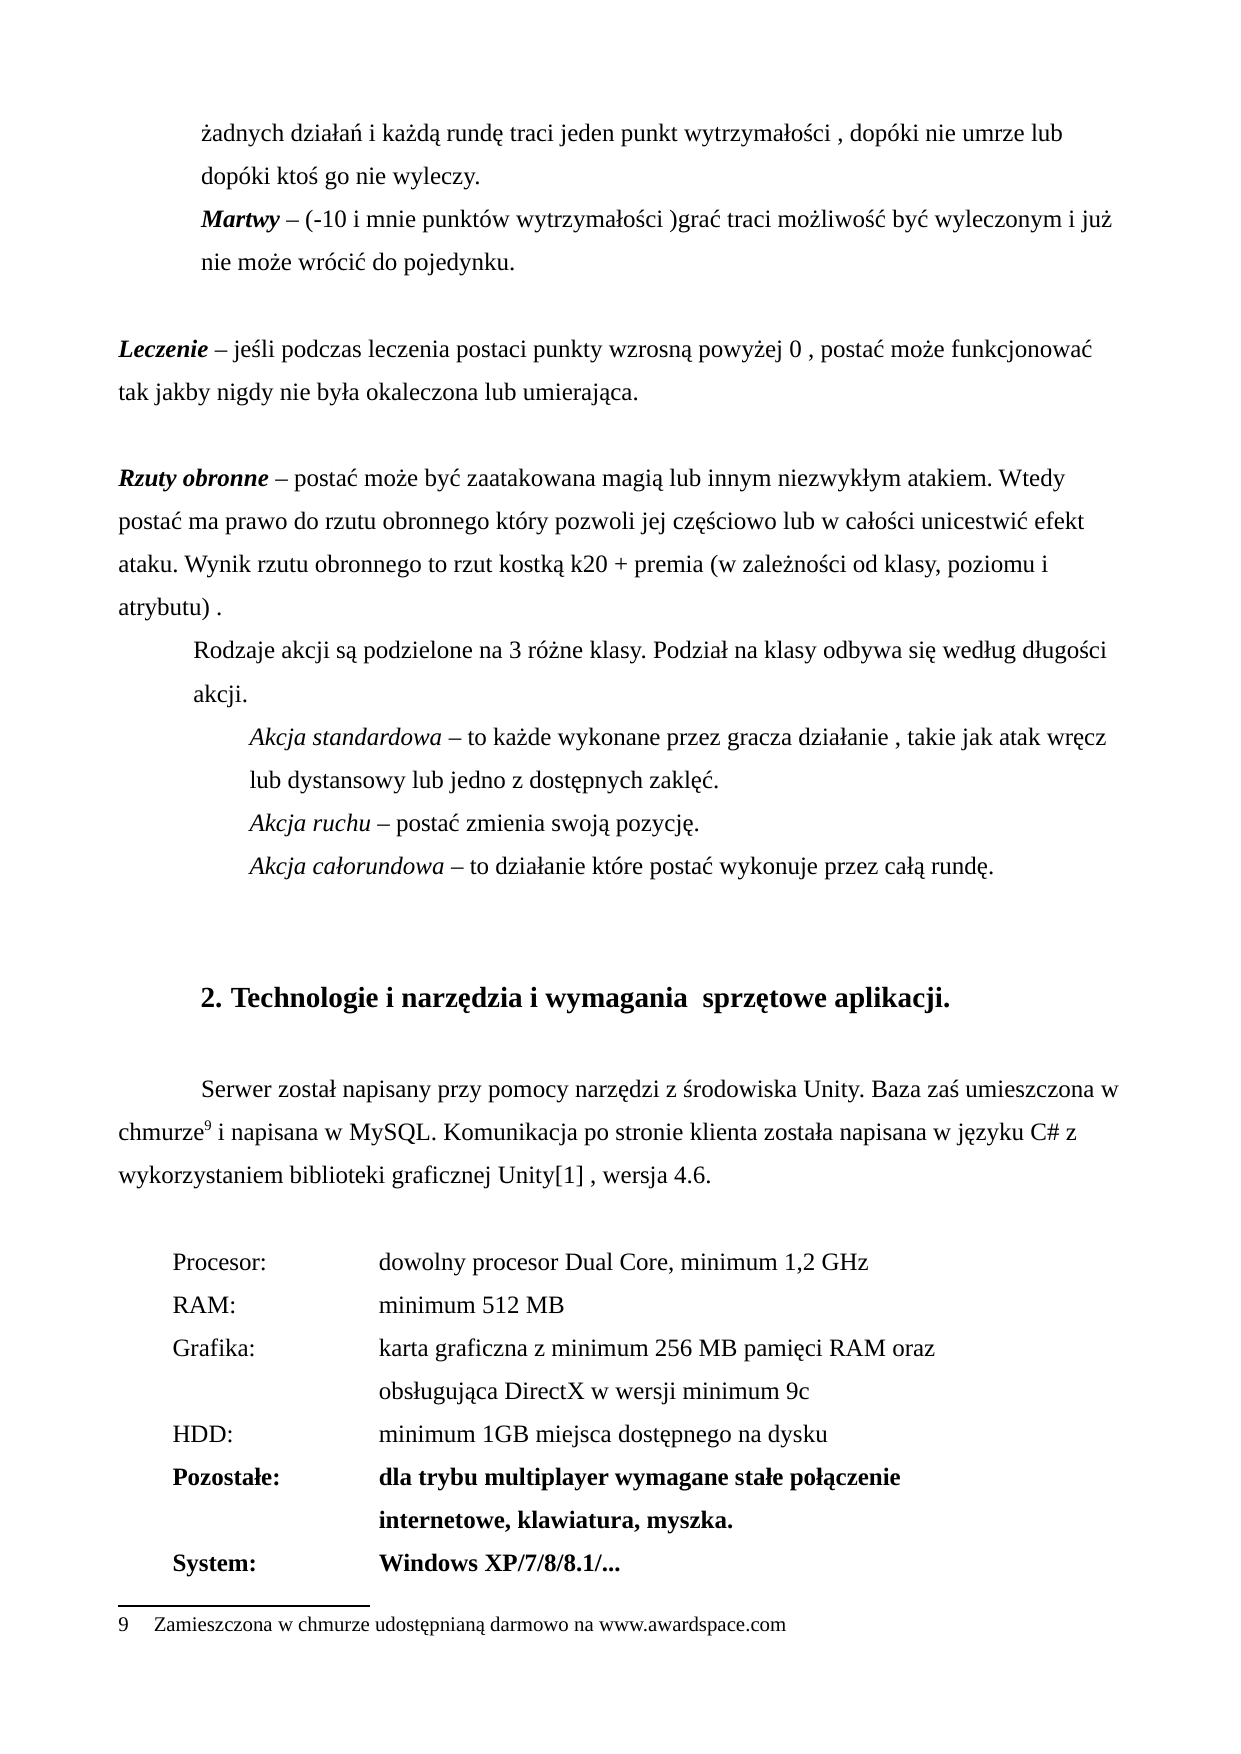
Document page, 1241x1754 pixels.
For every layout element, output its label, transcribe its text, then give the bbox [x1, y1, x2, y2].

text RAM: minimum 512 MB [118, 1290, 1122, 1318]
text Zamieszczona w chmurze udostępnianą darmowo na www.awardspace.com [118, 1612, 1122, 1636]
text żadnych działań i każdą rundę traci jeden punkt wytrzymałości , dopóki nie umrze lub dopóki ktoś go nie wyleczy. [201, 118, 1122, 190]
list Technologie i narzędzia i wymagania sprzętowe aplikacji. [193, 981, 1122, 1014]
text Pozostałe: dla trybu multiplayer wymagane stałe połączenie internetowe, klawiatura, myszka. [118, 1462, 1122, 1534]
text Procesor: dowolny procesor Dual Core, minimum 1,2 GHz [118, 1247, 1122, 1275]
text Serwer został napisany przy pomocy narzędzi z środowiska Unity. Baza zaś umieszczona w chmurze i napisana w MySQL. Komunikacja po stronie klienta została napisana w języku C# z wykorzystaniem biblioteki graficznej Unity[1] , wersja 4.6. [118, 1074, 1122, 1189]
text System: Windows XP/7/8/8.1/... [118, 1548, 1122, 1577]
text HDD: minimum 1GB miejsca dostępnego na dysku [118, 1419, 1122, 1448]
text Akcja standardowa – to każde wykonane przez gracza działanie , takie jak atak wręcz lub dystansowy lub jedno z dostępnych zaklęć. [249, 722, 1122, 794]
text Akcja ruchu – postać zmienia swoją pozycję. Akcja całorundowa – to działanie które postać wykonuje przez całą rundę. [249, 808, 1122, 880]
text Rzuty obronne – postać może być zaatakowana magią lub innym niezwykłym atakiem. Wtedy postać ma prawo do rzutu obronnego który pozwoli jej częściowo lub w całości unicestwić efekt ataku. Wynik rzutu obronnego to rzut kostką k20 + premia (w zależności od klasy, poziomu i atrybutu) . [118, 463, 1122, 621]
text Leczenie – jeśli podczas leczenia postaci punkty wzrosną powyżej 0 , postać może funkcjonować tak jakby nigdy nie była okaleczona lub umierająca. [118, 334, 1122, 406]
text Rodzaje akcji są podzielone na 3 różne klasy. Podział na klasy odbywa się według długości akcji. [193, 636, 1122, 707]
text Grafika: karta graficzna z minimum 256 MB pamięci RAM oraz obsługująca DirectX w wersji minimum 9c [118, 1333, 1122, 1405]
text Martwy – (-10 i mnie punktów wytrzymałości )grać traci możliwość być wyleczonym i już nie może wrócić do pojedynku. [201, 204, 1122, 276]
